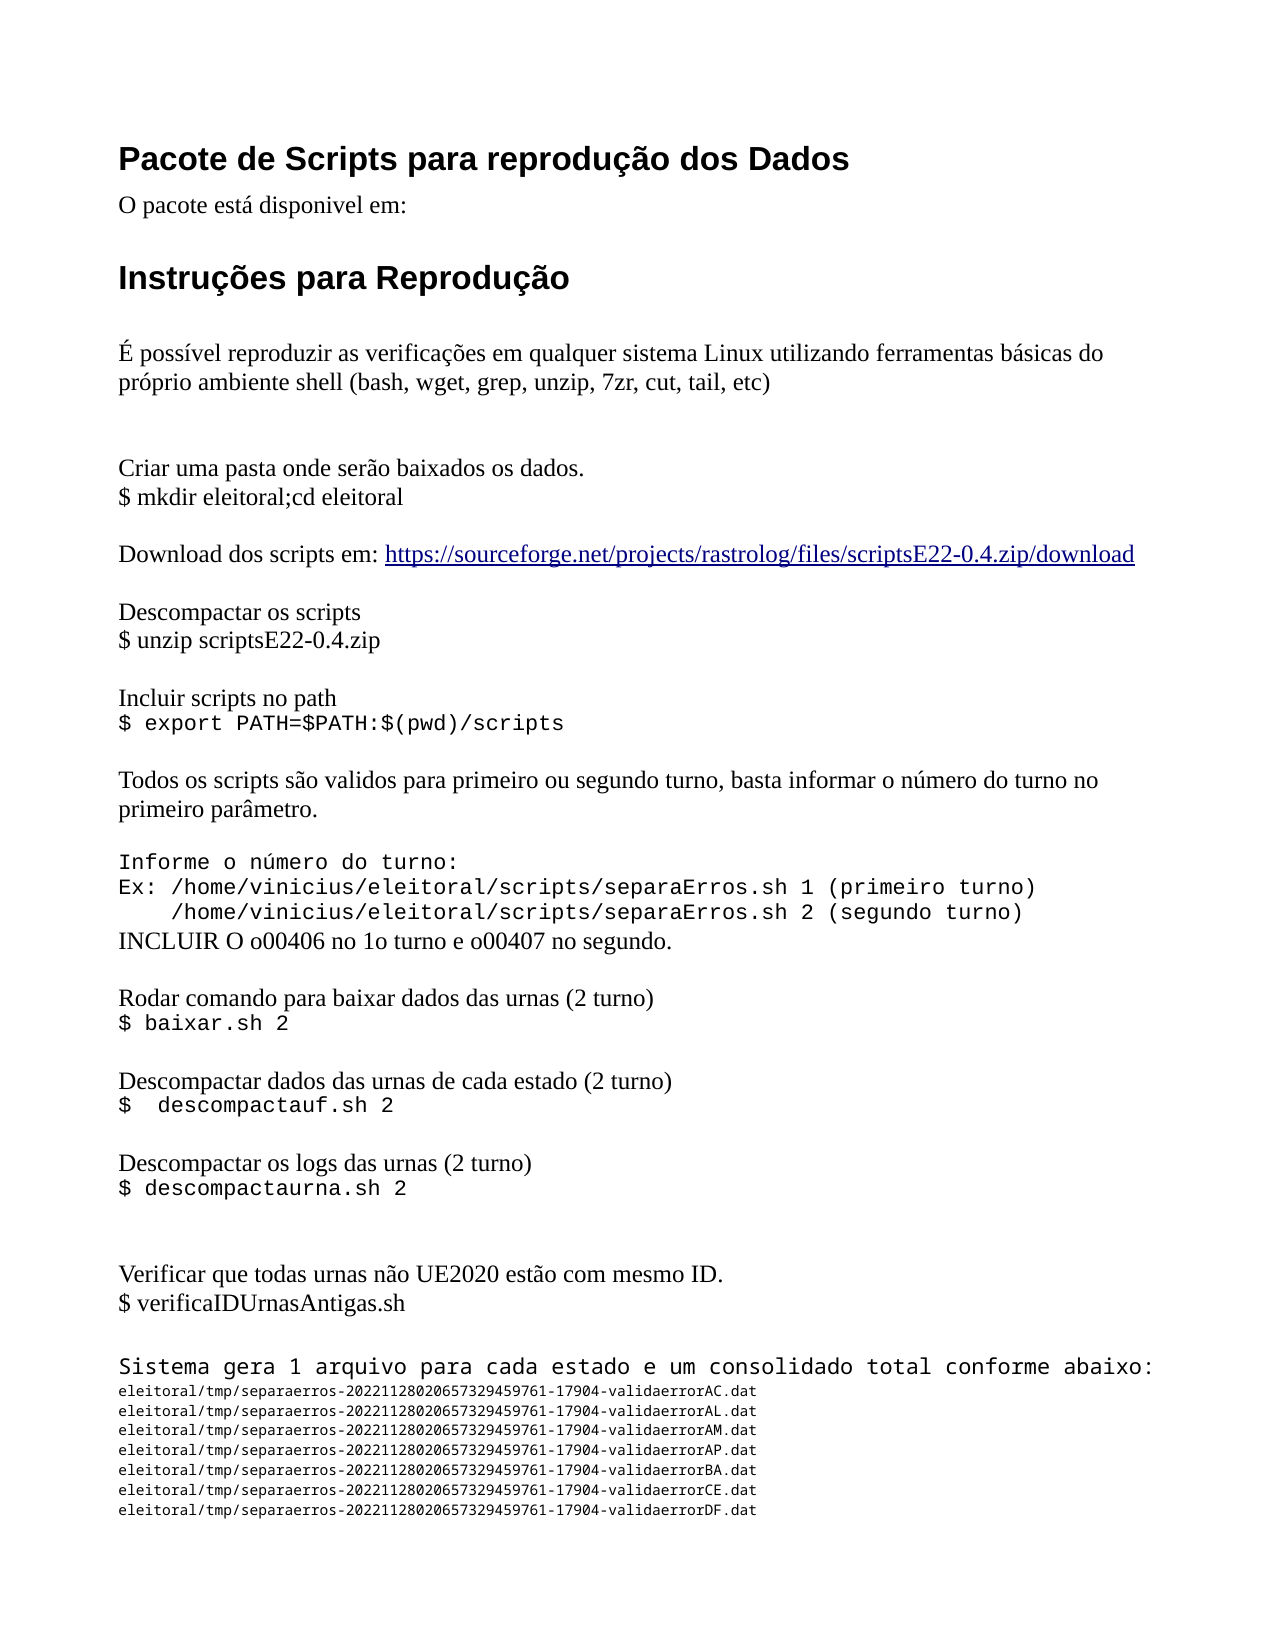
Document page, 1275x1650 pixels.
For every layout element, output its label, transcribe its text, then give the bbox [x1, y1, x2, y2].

text $ baixar.sh 2 [118, 1012, 1157, 1037]
text Descompactar dados das urnas de cada estado (2 turno) [118, 1066, 1157, 1094]
text /home/vinicius/eleitoral/scripts/separaErros.sh 2 (segundo turno) [118, 901, 1157, 926]
text $ descompactaurna.sh 2 [118, 1177, 1157, 1202]
text Rodar comando para baixar dados das urnas (2 turno) [118, 983, 1157, 1012]
text eleitoral/tmp/separaerros-20221128020657329459761-17904-validaerrorBA.dat [118, 1460, 1157, 1480]
text Incluir scripts no path [118, 683, 1157, 712]
text Descompactar os logs das urnas (2 turno) [118, 1148, 1157, 1177]
text Ex: /home/vinicius/eleitoral/scripts/separaErros.sh 1 (primeiro turno) [118, 876, 1157, 901]
text Verificar que todas urnas não UE2020 estão com mesmo ID. [118, 1259, 1157, 1288]
text Criar uma pasta onde serão baixados os dados. [118, 453, 1157, 482]
text eleitoral/tmp/separaerros-20221128020657329459761-17904-validaerrorDF.dat [118, 1500, 1157, 1520]
text $ descompactauf.sh 2 [118, 1094, 1157, 1119]
text $ unzip scriptsE22-0.4.zip [118, 626, 1157, 654]
subtitle Pacote de Scripts para reprodução dos Dados [118, 139, 1157, 177]
text Todos os scripts são validos para primeiro ou segundo turno, basta informar o número do turno no primeiro parâmetro. [118, 765, 1157, 823]
text eleitoral/tmp/separaerros-20221128020657329459761-17904-validaerrorAL.dat [118, 1400, 1157, 1420]
text Download dos scripts em: https://sourceforge.net/projects/rastrolog/files/scriptsE22-0.4.zip/download [118, 539, 1157, 568]
text $ export PATH=$PATH:$(pwd)/scripts [118, 712, 1157, 737]
text Informe o número do turno: [118, 852, 1157, 876]
text eleitoral/tmp/separaerros-20221128020657329459761-17904-validaerrorAC.dat [118, 1380, 1157, 1400]
text O pacote está disponivel em: [118, 190, 1157, 219]
text Sistema gera 1 arquivo para cada estado e um consolidado total conforme abaixo: [118, 1351, 1157, 1380]
text É possível reproduzir as verificações em qualquer sistema Linux utilizando ferramentas básicas do próprio ambiente shell (bash, wget, grep, unzip, 7zr, cut, tail, etc) [118, 338, 1157, 396]
subtitle Instruções para Reprodução [118, 258, 1157, 297]
text eleitoral/tmp/separaerros-20221128020657329459761-17904-validaerrorAP.dat [118, 1440, 1157, 1460]
text Descompactar os scripts [118, 597, 1157, 626]
text INCLUIR O o00406 no 1o turno e o00407 no segundo. [118, 926, 1157, 955]
text $ mkdir eleitoral;cd eleitoral [118, 482, 1157, 511]
text eleitoral/tmp/separaerros-20221128020657329459761-17904-validaerrorCE.dat [118, 1480, 1157, 1500]
text eleitoral/tmp/separaerros-20221128020657329459761-17904-validaerrorAM.dat [118, 1420, 1157, 1440]
text $ verificaIDUrnasAntigas.sh [118, 1288, 1157, 1317]
